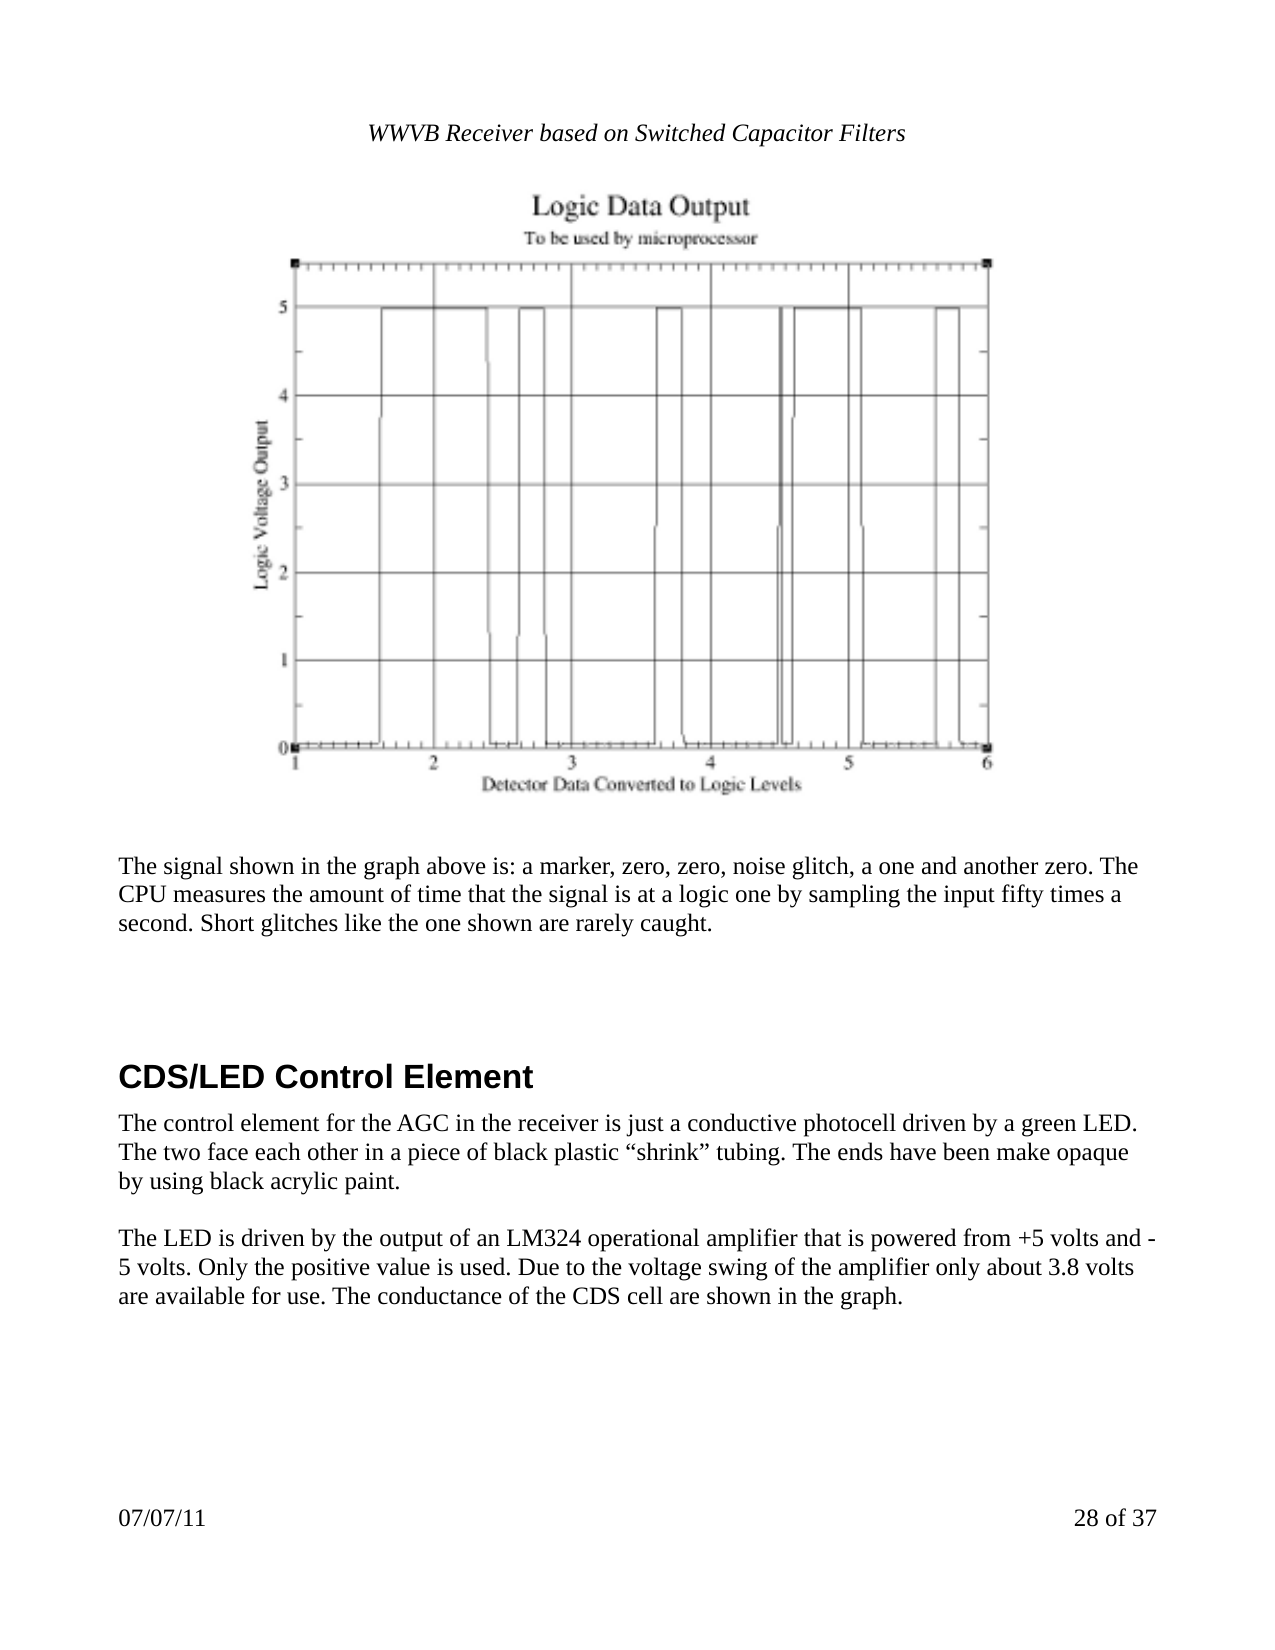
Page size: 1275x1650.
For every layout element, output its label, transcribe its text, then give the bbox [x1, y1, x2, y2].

text The signal shown in the graph above is: a marker, zero, zero, noise glitch, a one and another zero. The CPU measures the amount of time that the signal is at a logic one by sampling the input fifty times a second. Short glitches like the one shown are rarely caught. [118, 851, 1157, 937]
subtitle CDS/LED Control Element [118, 1057, 1157, 1096]
picture [235, 176, 1040, 810]
text The LED is driven by the output of an LM324 operational amplifier that is powered from +5 volts and -5 volts. Only the positive value is used. Due to the voltage swing of the amplifier only about 3.8 volts are available for use. The conductance of the CDS cell are shown in the graph. [118, 1223, 1157, 1309]
text The control element for the AGC in the receiver is just a conductive photocell driven by a green LED. The two face each other in a piece of black plastic “shrink” tubing. The ends have been make opaque by using black acrylic paint. [118, 1108, 1157, 1194]
